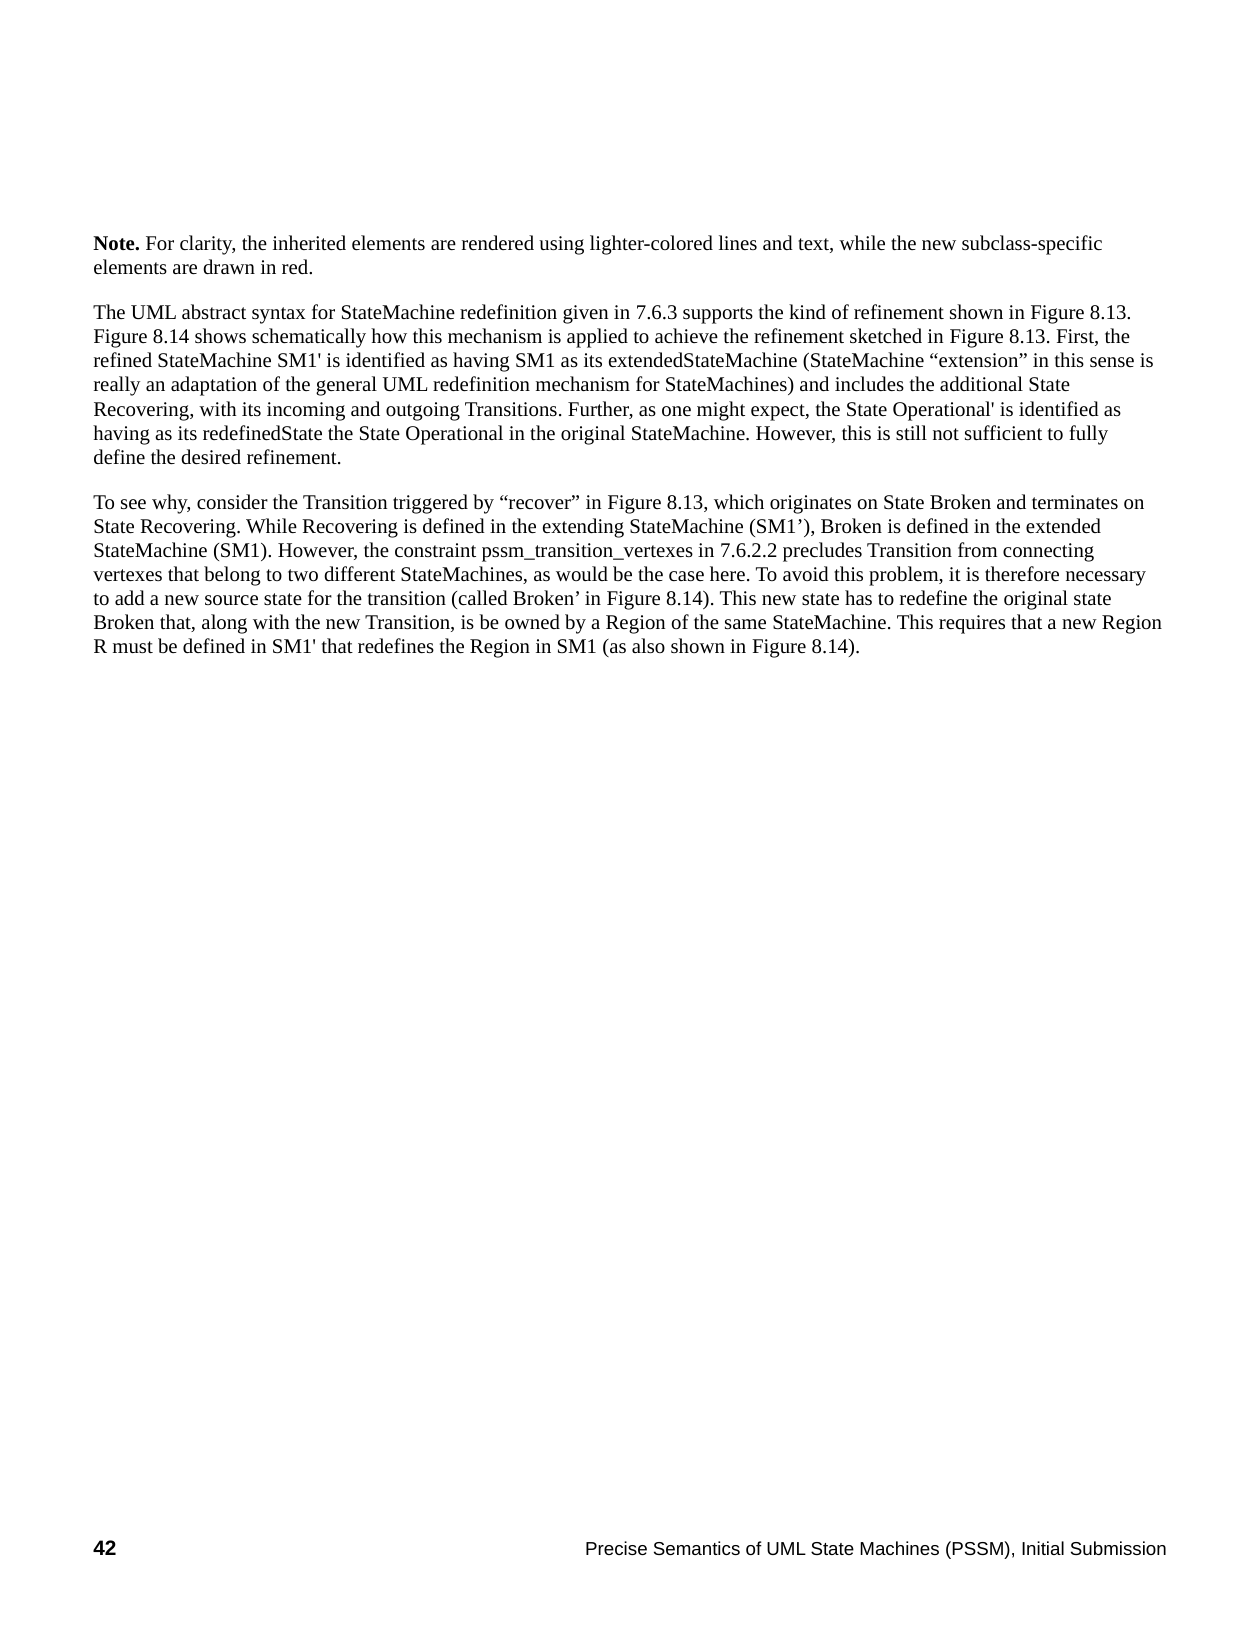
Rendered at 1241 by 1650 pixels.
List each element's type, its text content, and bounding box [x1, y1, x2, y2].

text To see why, consider the Transition triggered by “recover” in Figure 8.13, which originates on State Broken and terminates on State Recovering. While Recovering is defined in the extending StateMachine (SM1’), Broken is defined in the extended StateMachine (SM1). However, the constraint pssm_transition_vertexes in 7.6.2.2 precludes Transition from connecting vertexes that belong to two different StateMachines, as would be the case here. To avoid this problem, it is therefore necessary to add a new source state for the transition (called Broken’ in Figure 8.14). This new state has to redefine the original state Broken that, along with the new Transition, is be owned by a Region of the same StateMachine. This requires that a new Region R must be defined in SM1' that redefines the Region in SM1 (as also shown in Figure 8.14). [93, 490, 1164, 658]
text The UML abstract syntax for StateMachine redefinition given in 7.6.3 supports the kind of refinement shown in Figure 8.13. Figure 8.14 shows schematically how this mechanism is applied to achieve the refinement sketched in Figure 8.13. First, the refined StateMachine SM1' is identified as having SM1 as its extendedStateMachine (StateMachine “extension” in this sense is really an adaptation of the general UML redefinition mechanism for StateMachines) and includes the additional State Recovering, with its incoming and outgoing Transitions. Further, as one might expect, the State Operational' is identified as having as its redefinedState the State Operational in the original StateMachine. However, this is still not sufficient to fully define the desired refinement. [93, 300, 1164, 469]
text Note. For clarity, the inherited elements are rendered using lighter-colored lines and text, while the new subclass-specific elements are drawn in red. [93, 231, 1164, 279]
